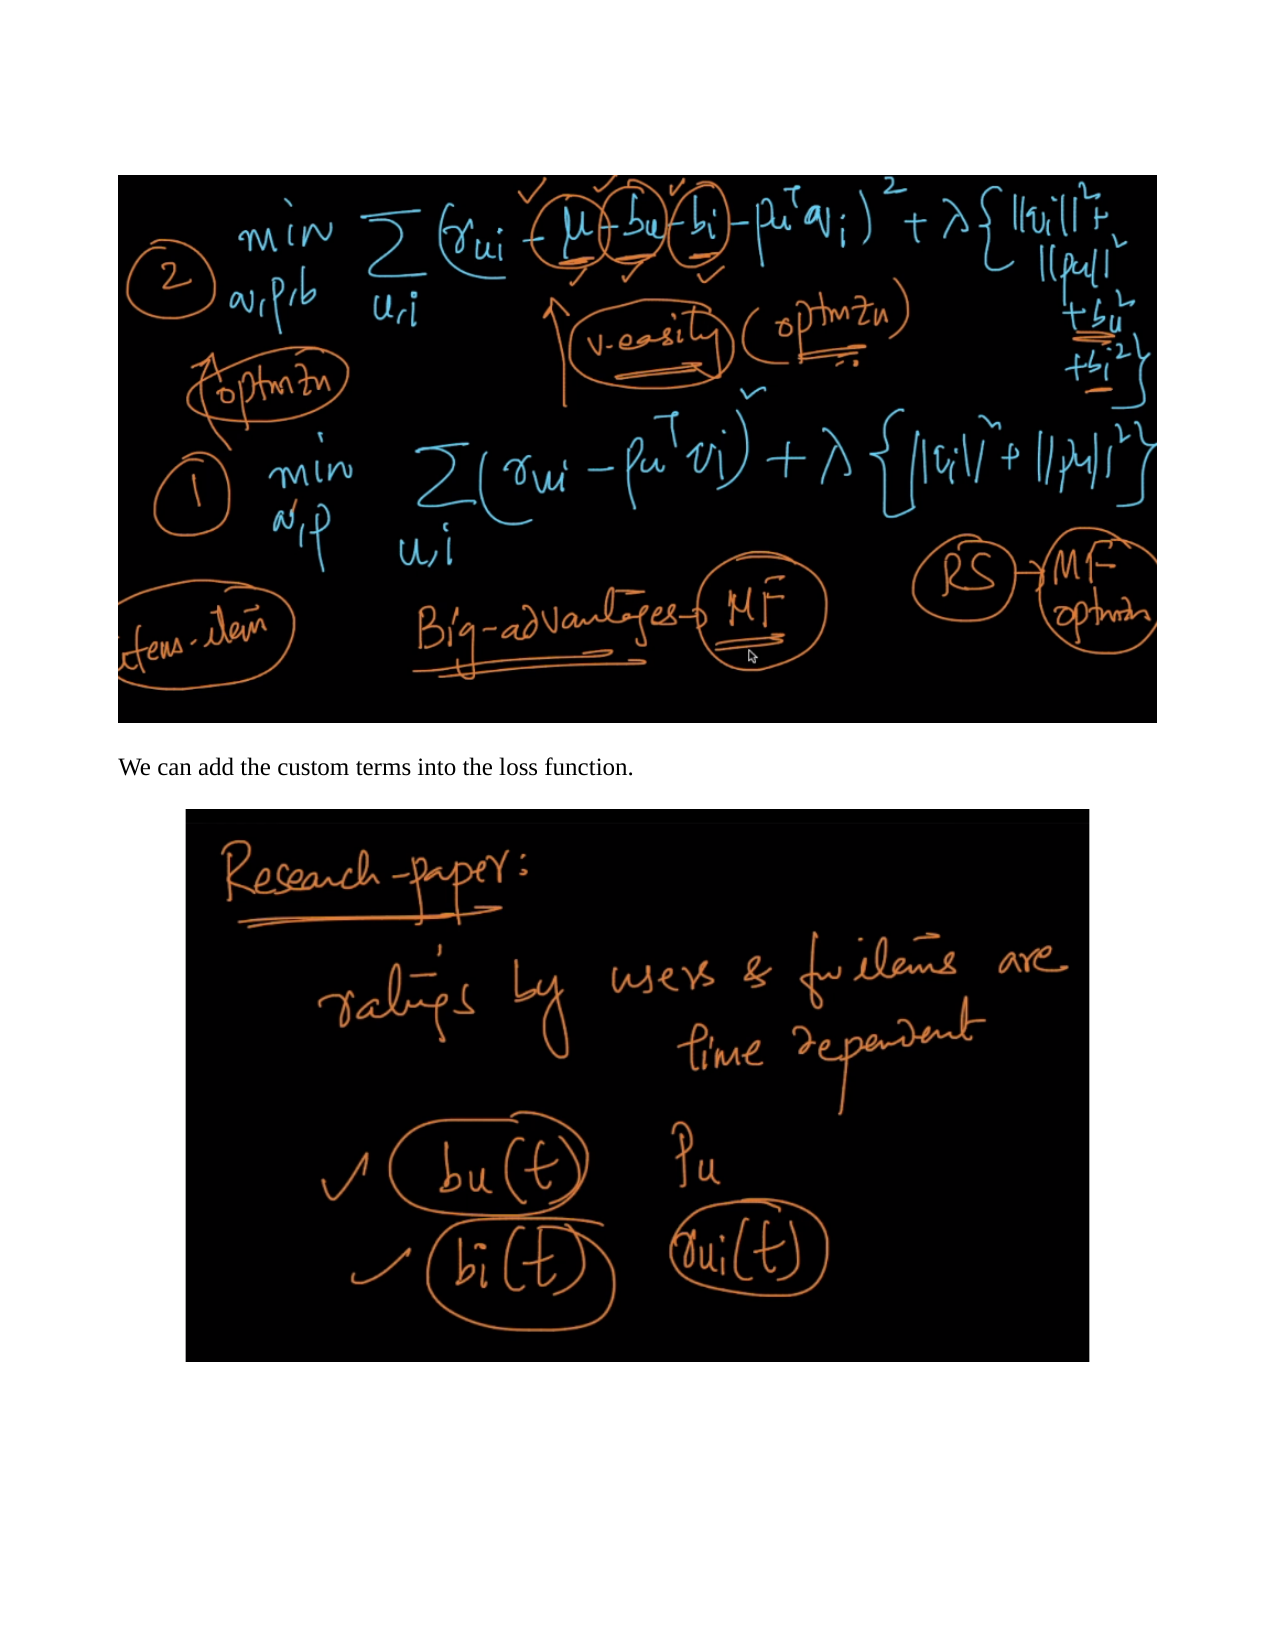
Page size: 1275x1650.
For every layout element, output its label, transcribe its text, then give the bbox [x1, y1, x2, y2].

picture [118, 175, 1157, 723]
text We can add the custom terms into the loss function. [118, 752, 1157, 781]
picture [185, 809, 1090, 1362]
